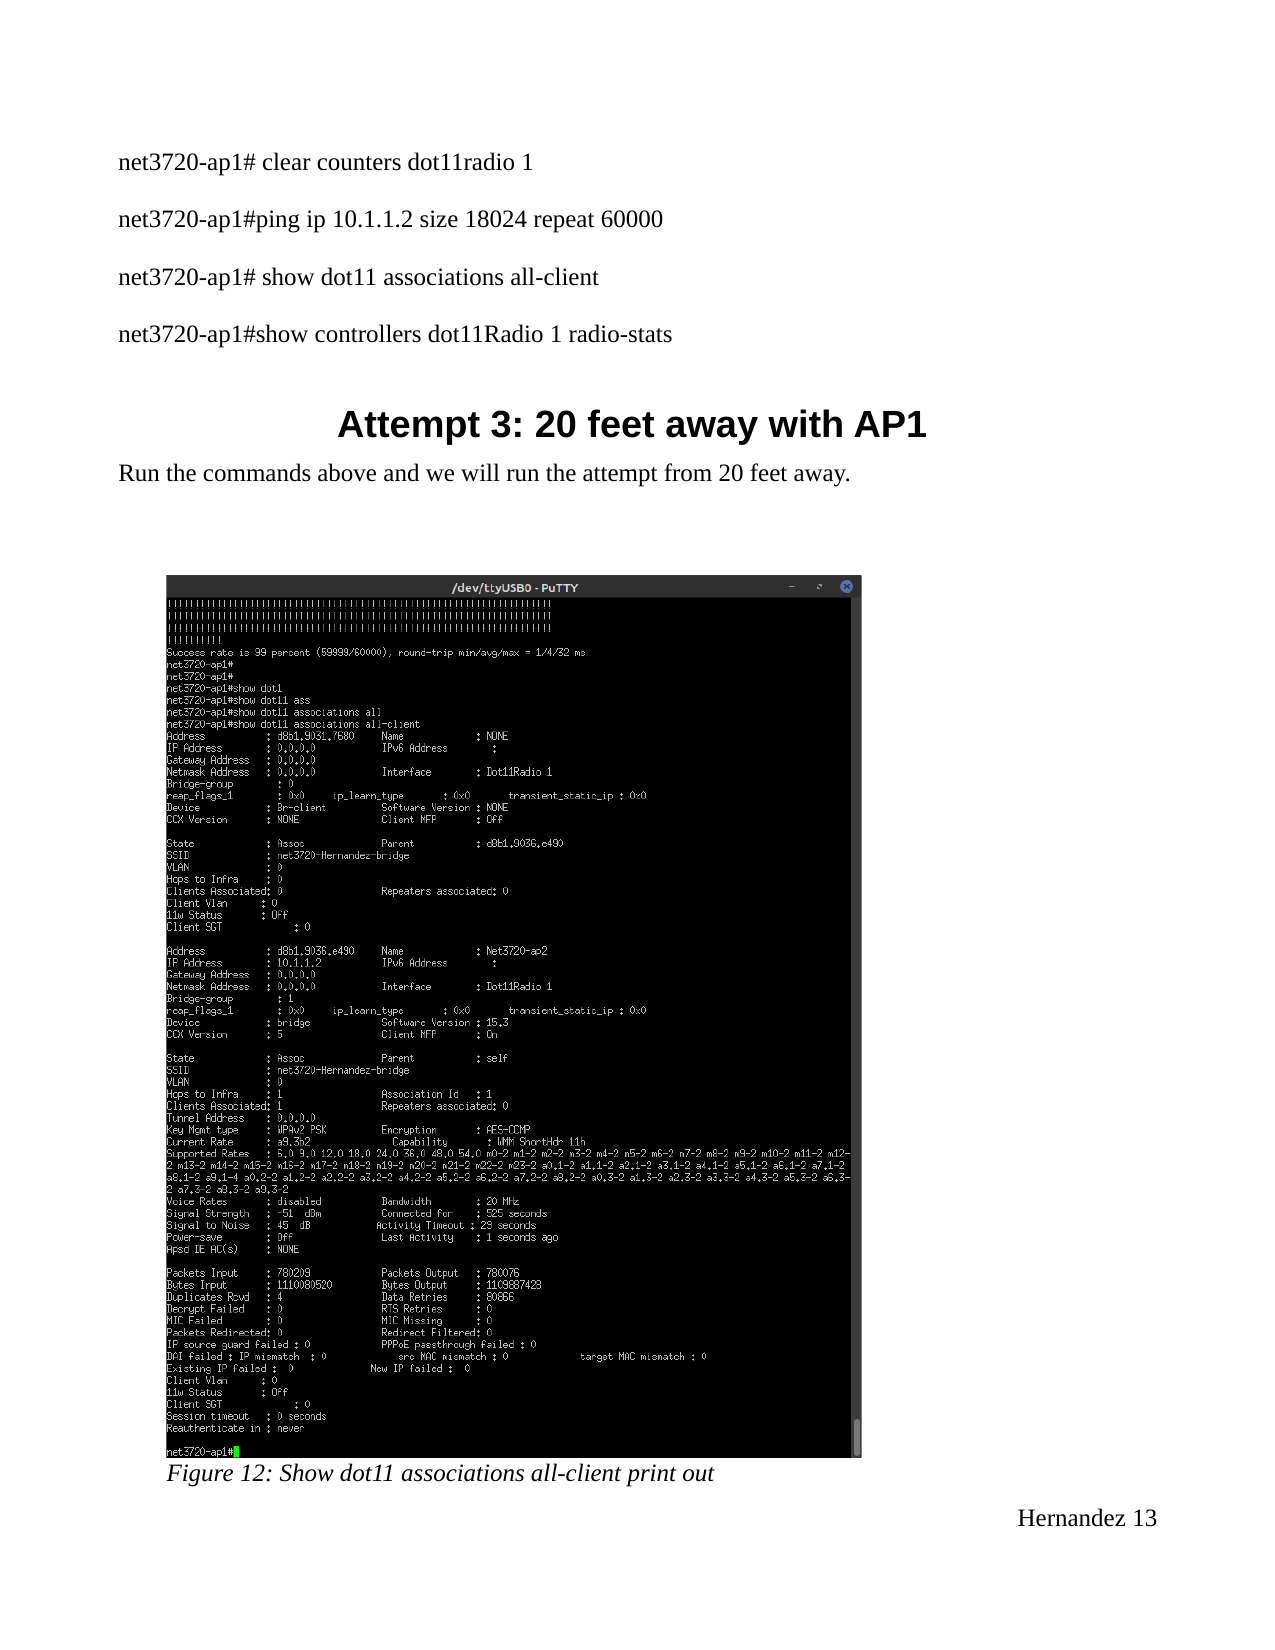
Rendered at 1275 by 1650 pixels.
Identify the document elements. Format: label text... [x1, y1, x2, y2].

subtitle Attempt 3: 20 feet away with AP1 [118, 402, 1157, 446]
text Run the commands above and we will run the attempt from 20 feet away. [118, 458, 1157, 487]
text Figure 12: Show dot11 associations all-client print out [166, 1458, 862, 1487]
text net3720-ap1#ping ip 10.1.1.2 size 18024 repeat 60000 [118, 204, 1157, 233]
text net3720-ap1#show controllers dot11Radio 1 radio-stats [118, 319, 1157, 348]
picture [166, 575, 862, 1458]
text net3720-ap1# show dot11 associations all-client [118, 262, 1157, 291]
text net3720-ap1# clear counters dot11radio 1 [118, 147, 1157, 176]
